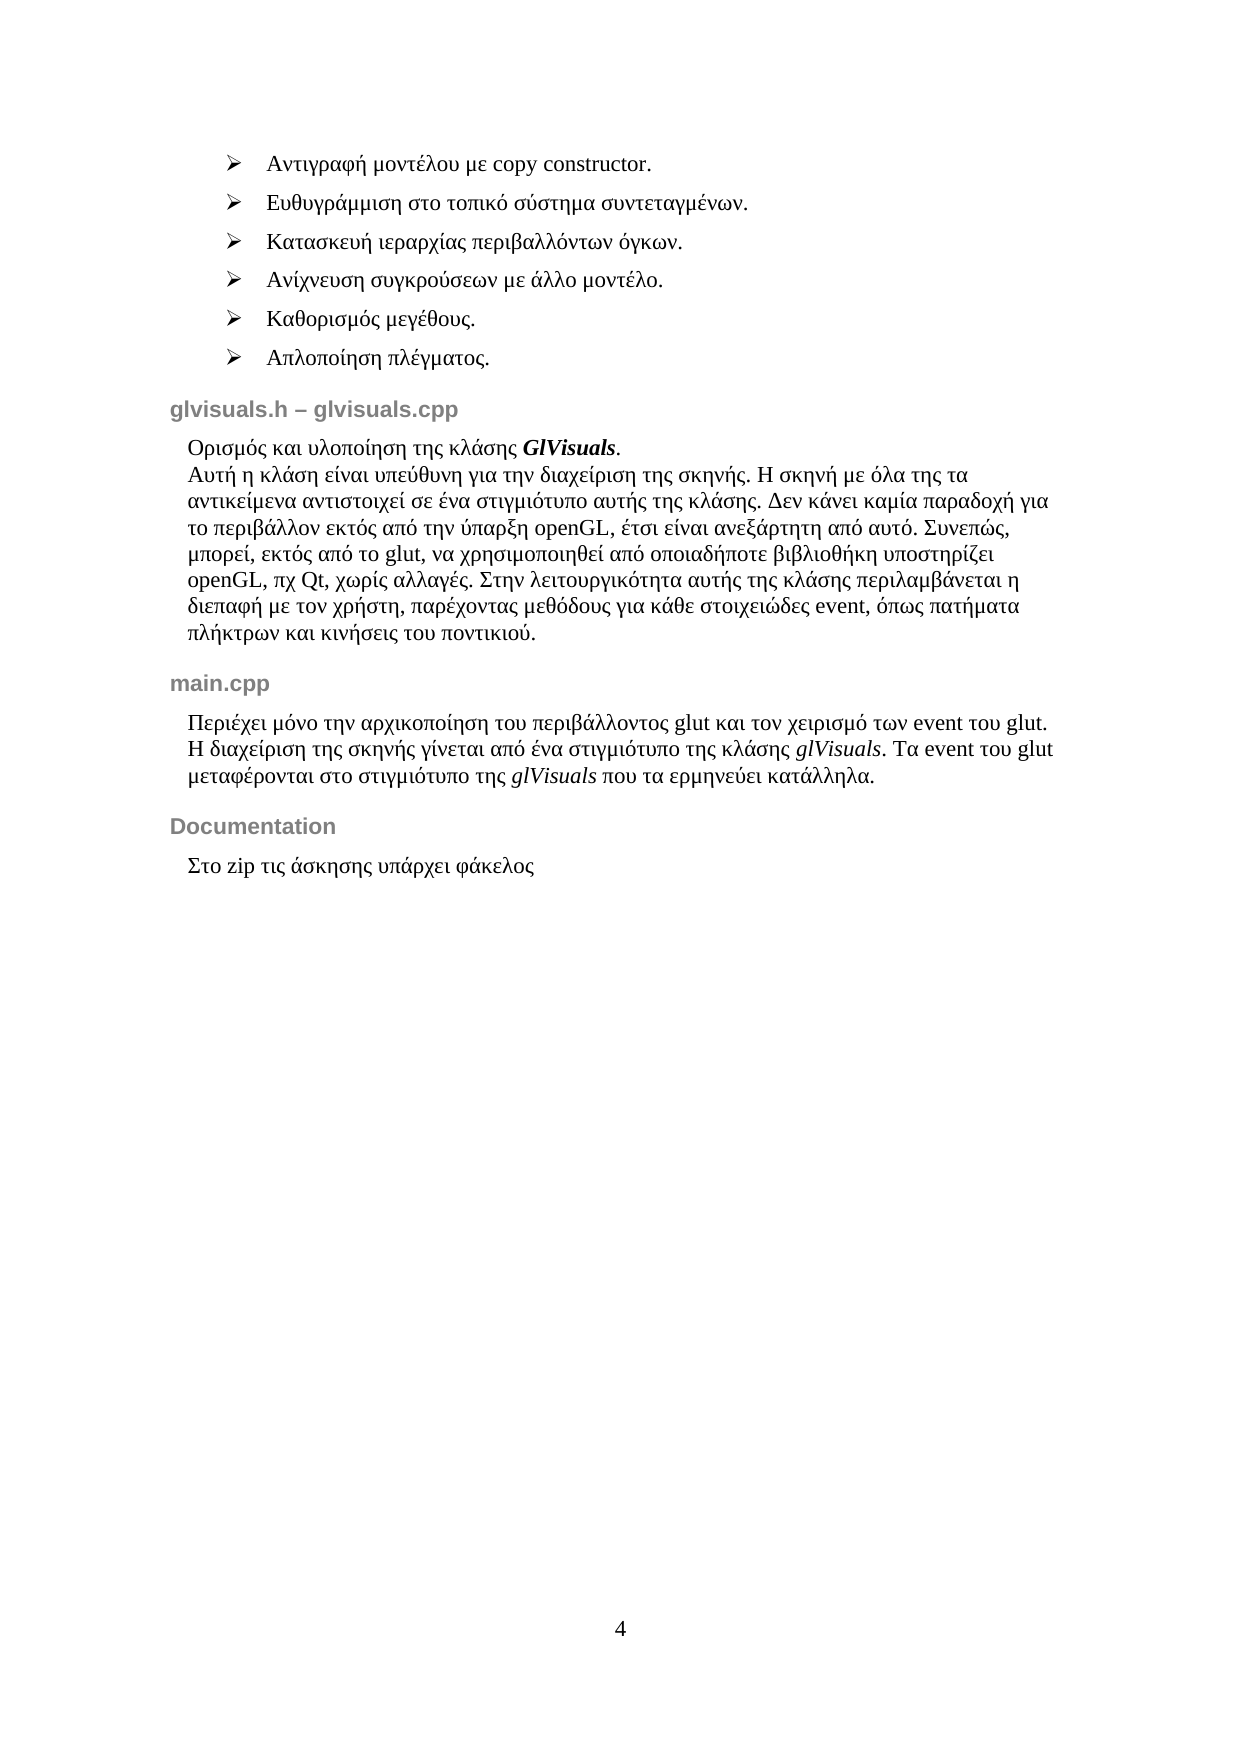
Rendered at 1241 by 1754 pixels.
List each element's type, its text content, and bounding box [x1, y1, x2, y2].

list Απλοποίηση πλέγματος. [225, 344, 1053, 371]
text Στο zip τις άσκησης υπάρχει φάκελος [187, 852, 1053, 878]
text Περιέχει μόνο την αρχικοποίηση του περιβάλλοντος glut και τον χειρισμό των event του glut. Η διαχείριση της σκηνής γίνεται από ένα στιγμιότυπο της κλάσης glVisuals. Τα event του glut μεταφέρονται στο στιγμιότυπο της glVisuals που τα ερμηνεύει κατάλληλα. [187, 709, 1053, 788]
list Καθορισμός μεγέθους. [225, 305, 1053, 332]
text Ορισμός και υλοποίηση της κλάσης GlVisuals. Αυτή η κλάση είναι υπεύθυνη για την διαχείριση της σκηνής. Η σκηνή με όλα της τα αντικείμενα αντιστοιχεί σε ένα στιγμιότυπο αυτής της κλάσης. Δεν κάνει καμία παραδοχή για το περιβάλλον εκτός από την ύπαρξη openGL, έτσι είναι ανεξάρτητη από αυτό. Συνεπώς, μπορεί, εκτός από το glut, να χρησιμοποιηθεί από οποιαδήποτε βιβλιοθήκη υποστηρίζει openGL, πχ Qt, χωρίς αλλαγές. Στην λειτουργικότητα αυτής της κλάσης περιλαμβάνεται η διεπαφή με τον χρήστη, παρέχοντας μεθόδους για κάθε στοιχειώδες event, όπως πατήματα πλήκτρων και κινήσεις του ποντικιού. [187, 434, 1053, 645]
subtitle main.cpp [169, 670, 1053, 697]
list Ευθυγράμμιση στο τοπικό σύστημα συντεταγμένων. [225, 189, 1053, 215]
list Ανίχνευση συγκρούσεων με άλλο μοντέλο. [225, 267, 1053, 293]
list Αντιγραφή μοντέλου με copy constructor. [225, 150, 1053, 176]
subtitle Documentation [169, 813, 1053, 839]
list Κατασκευή ιεραρχίας περιβαλλόντων όγκων. [225, 228, 1053, 254]
subtitle glvisuals.h – glvisuals.cpp [169, 396, 1053, 422]
